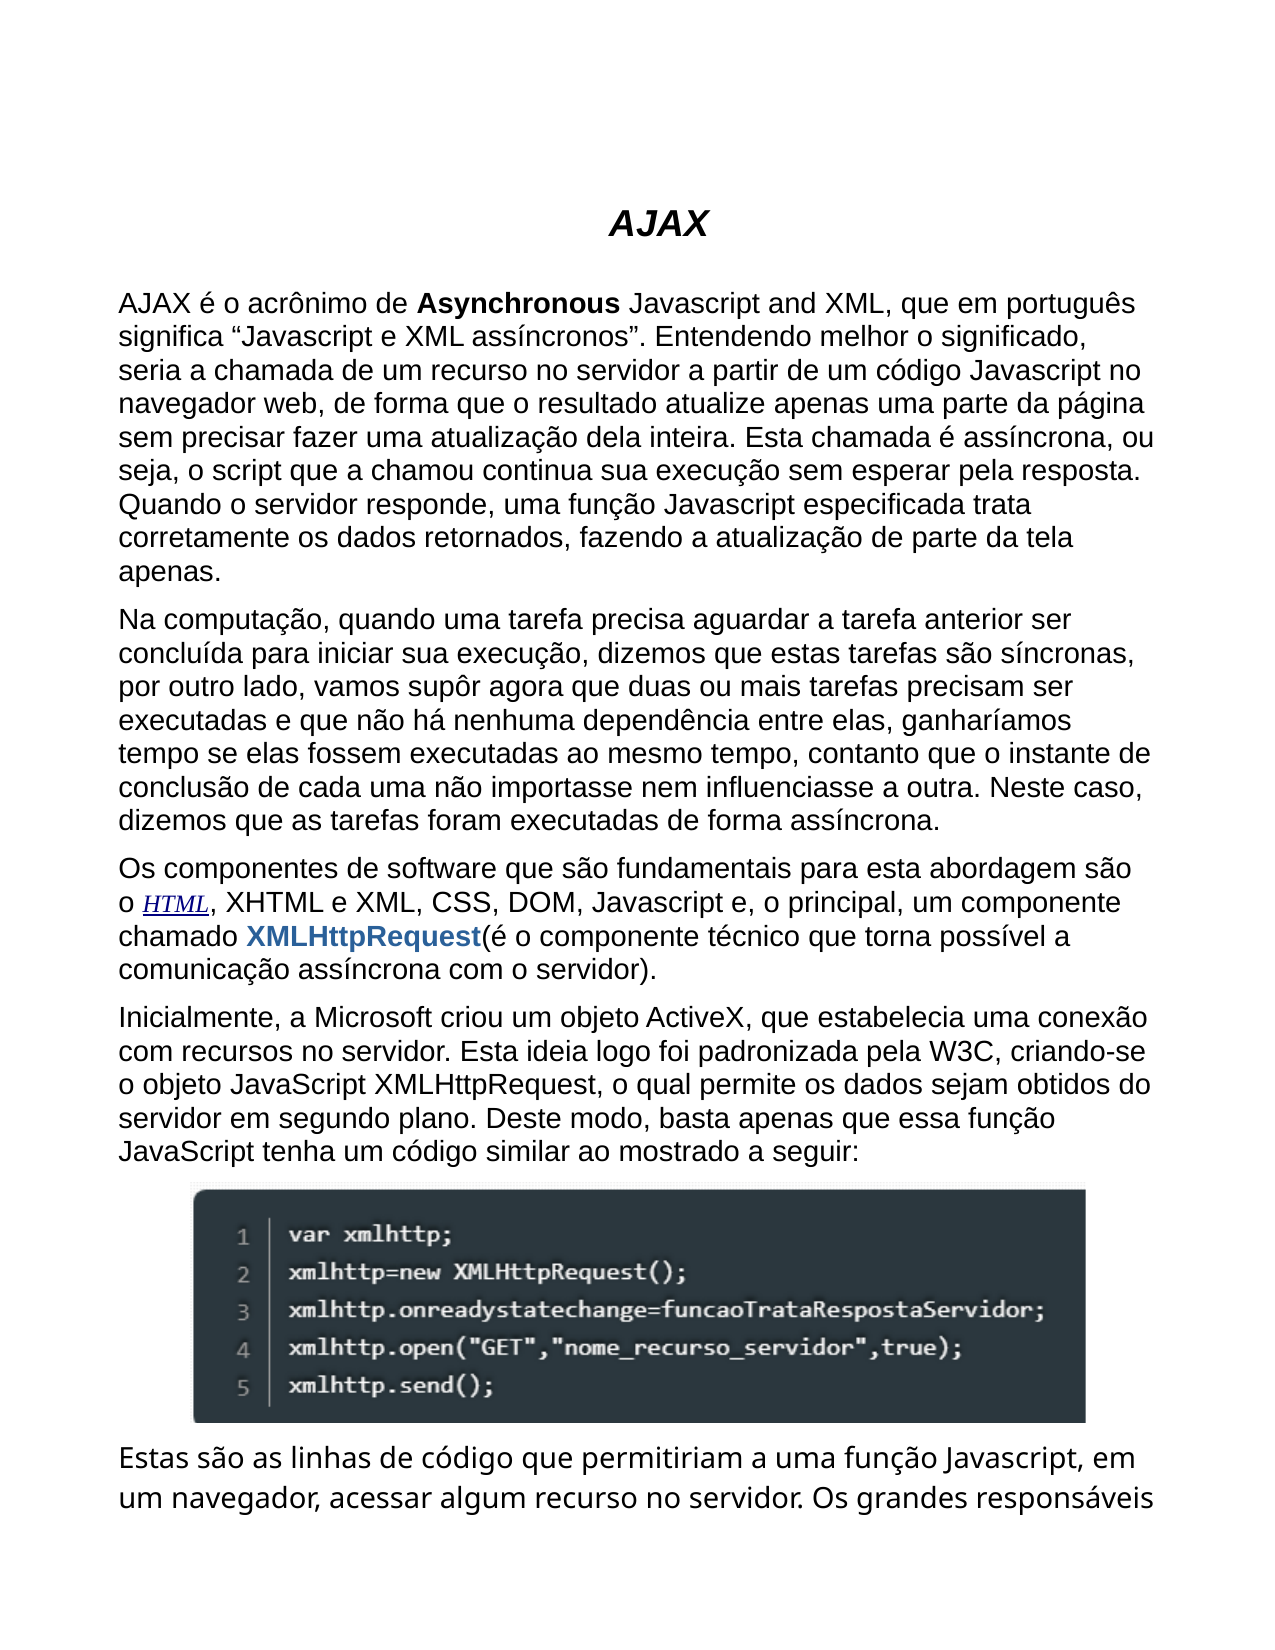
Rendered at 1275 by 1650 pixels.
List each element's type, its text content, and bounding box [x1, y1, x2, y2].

text Os componentes de software que são fundamentais para esta abordagem são o HTML, XHTML e XML, CSS, DOM, Javascript e, o principal, um componente chamado XMLHttpRequest(é o componente técnico que torna possível a comunicação assíncrona com o servidor). [118, 852, 1157, 986]
text Inicialmente, a Microsoft criou um objeto ActiveX, que estabelecia uma conexão com recursos no servidor. Esta ideia logo foi padronizada pela W3C, criando-se o objeto JavaScript XMLHttpRequest, o qual permite os dados sejam obtidos do servidor em segundo plano. Deste modo, basta apenas que essa função JavaScript tenha um código similar ao mostrado a seguir: [118, 1000, 1157, 1168]
subtitle AJAX [118, 201, 1157, 244]
picture [189, 1182, 1086, 1423]
text AJAX é o acrônimo de Asynchronous Javascript and XML, que em português significa “Javascript e XML assíncronos”. Entendendo melhor o significado, seria a chamada de um recurso no servidor a partir de um código Javascript no navegador web, de forma que o resultado atualize apenas uma parte da página sem precisar fazer uma atualização dela inteira. Esta chamada é assíncrona, ou seja, o script que a chamou continua sua execução sem esperar pela resposta. Quando o servidor responde, uma função Javascript especificada trata corretamente os dados retornados, fazendo a atualização de parte da tela apenas. [118, 286, 1157, 588]
text Estas são as linhas de código que permitiriam a uma função Javascript, em um navegador, acessar algum recurso no servidor. Os grandes responsáveis [118, 1438, 1157, 1517]
text Na computação, quando uma tarefa precisa aguardar a tarefa anterior ser concluída para iniciar sua execução, dizemos que estas tarefas são síncronas, por outro lado, vamos supôr agora que duas ou mais tarefas precisam ser executadas e que não há nenhuma dependência entre elas, ganharíamos tempo se elas fossem executadas ao mesmo tempo, contanto que o instante de conclusão de cada uma não importasse nem influenciasse a outra. Neste caso, dizemos que as tarefas foram executadas de forma assíncrona. [118, 602, 1157, 837]
